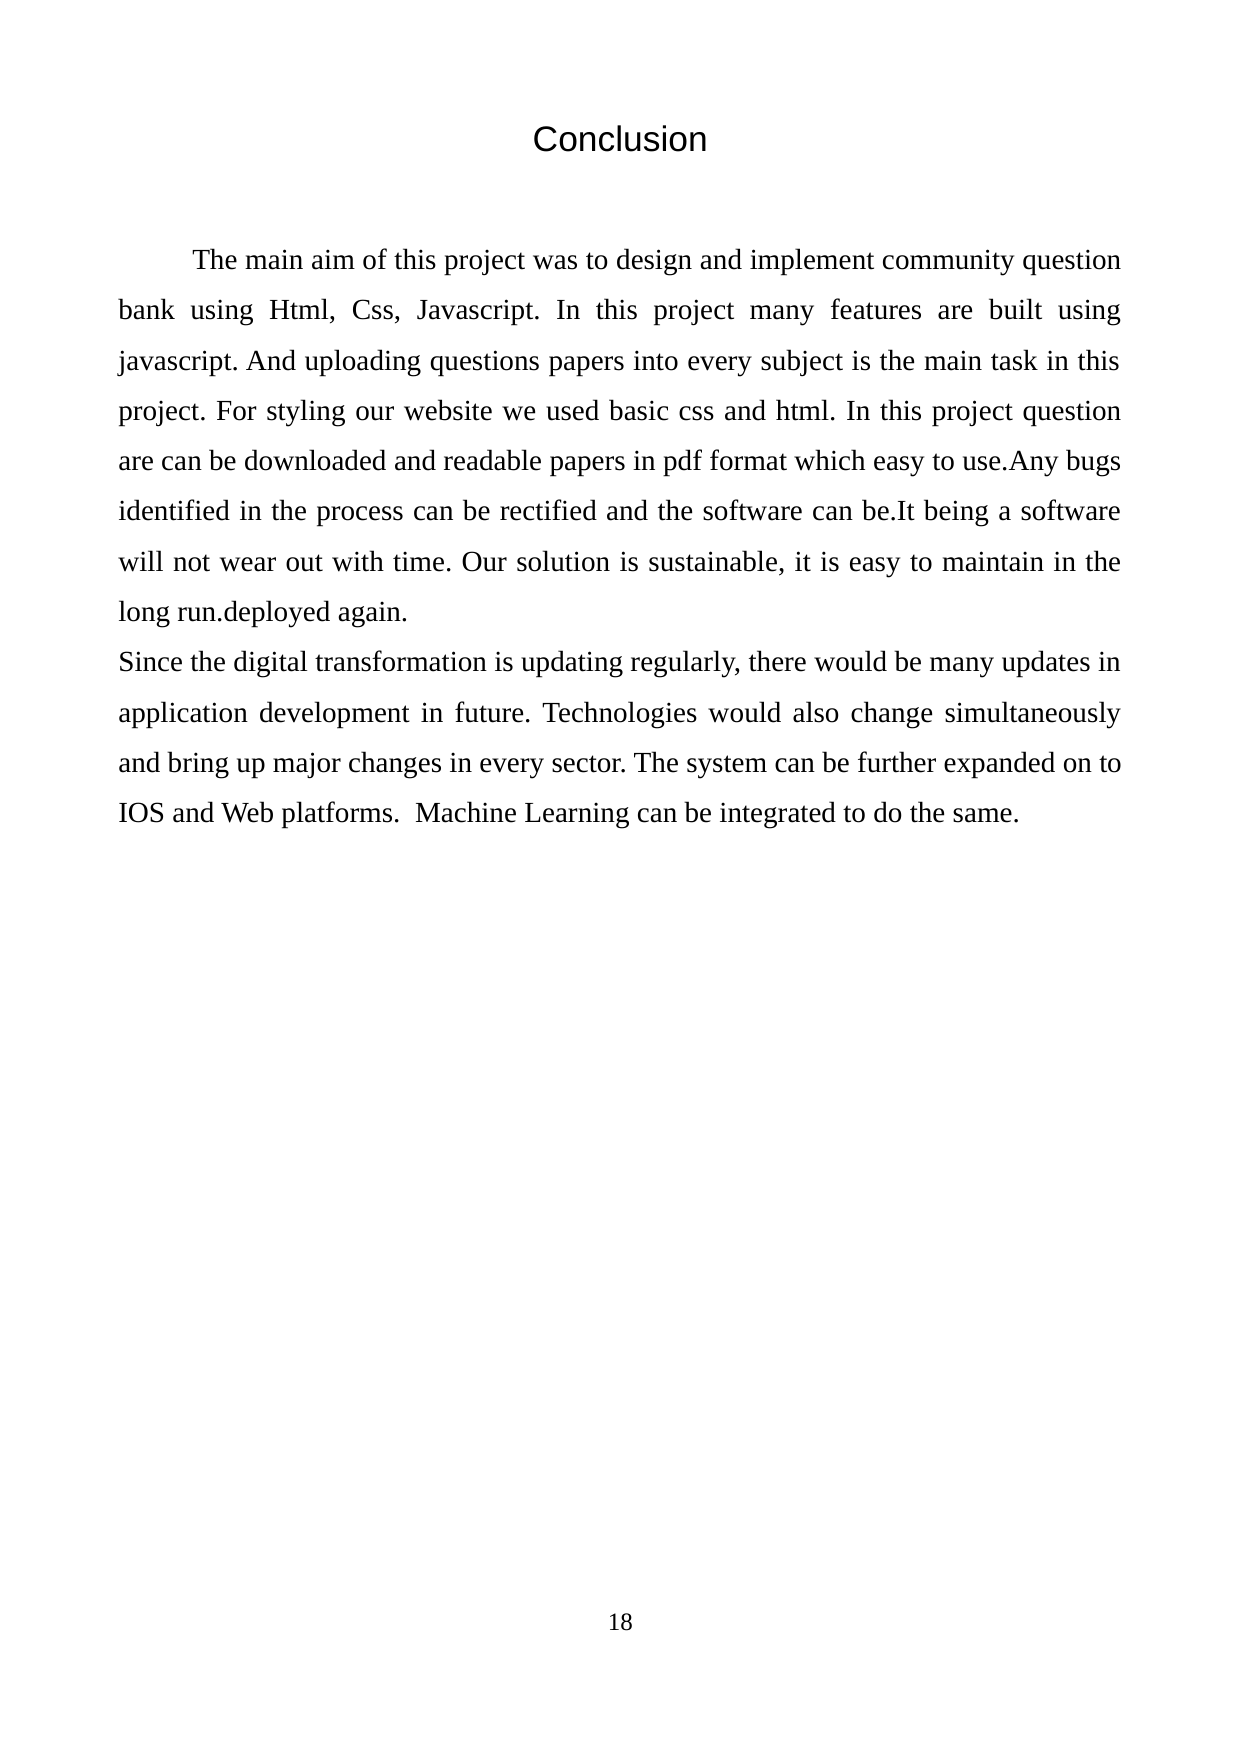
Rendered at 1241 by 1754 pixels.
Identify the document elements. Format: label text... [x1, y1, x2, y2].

text The main aim of this project was to design and implement community question bank using Html, Css, Javascript. In this project many features are built using javascript. And uploading questions papers into every subject is the main task in this project. For styling our website we used basic css and html. In this project question are can be downloaded and readable papers in pdf format which easy to use.Any bugs identified in the process can be rectified and the software can be.It being a software will not wear out with time. Our solution is sustainable, it is easy to maintain in the long run.deployed again. [118, 242, 1122, 628]
text Since the digital transformation is updating regularly, there would be many updates in application development in future. Technologies would also change simultaneously and bring up major changes in every sector. The system can be further expanded on to IOS and Web platforms. Machine Learning can be integrated to do the same. [118, 644, 1122, 829]
subtitle Conclusion [118, 118, 1122, 159]
